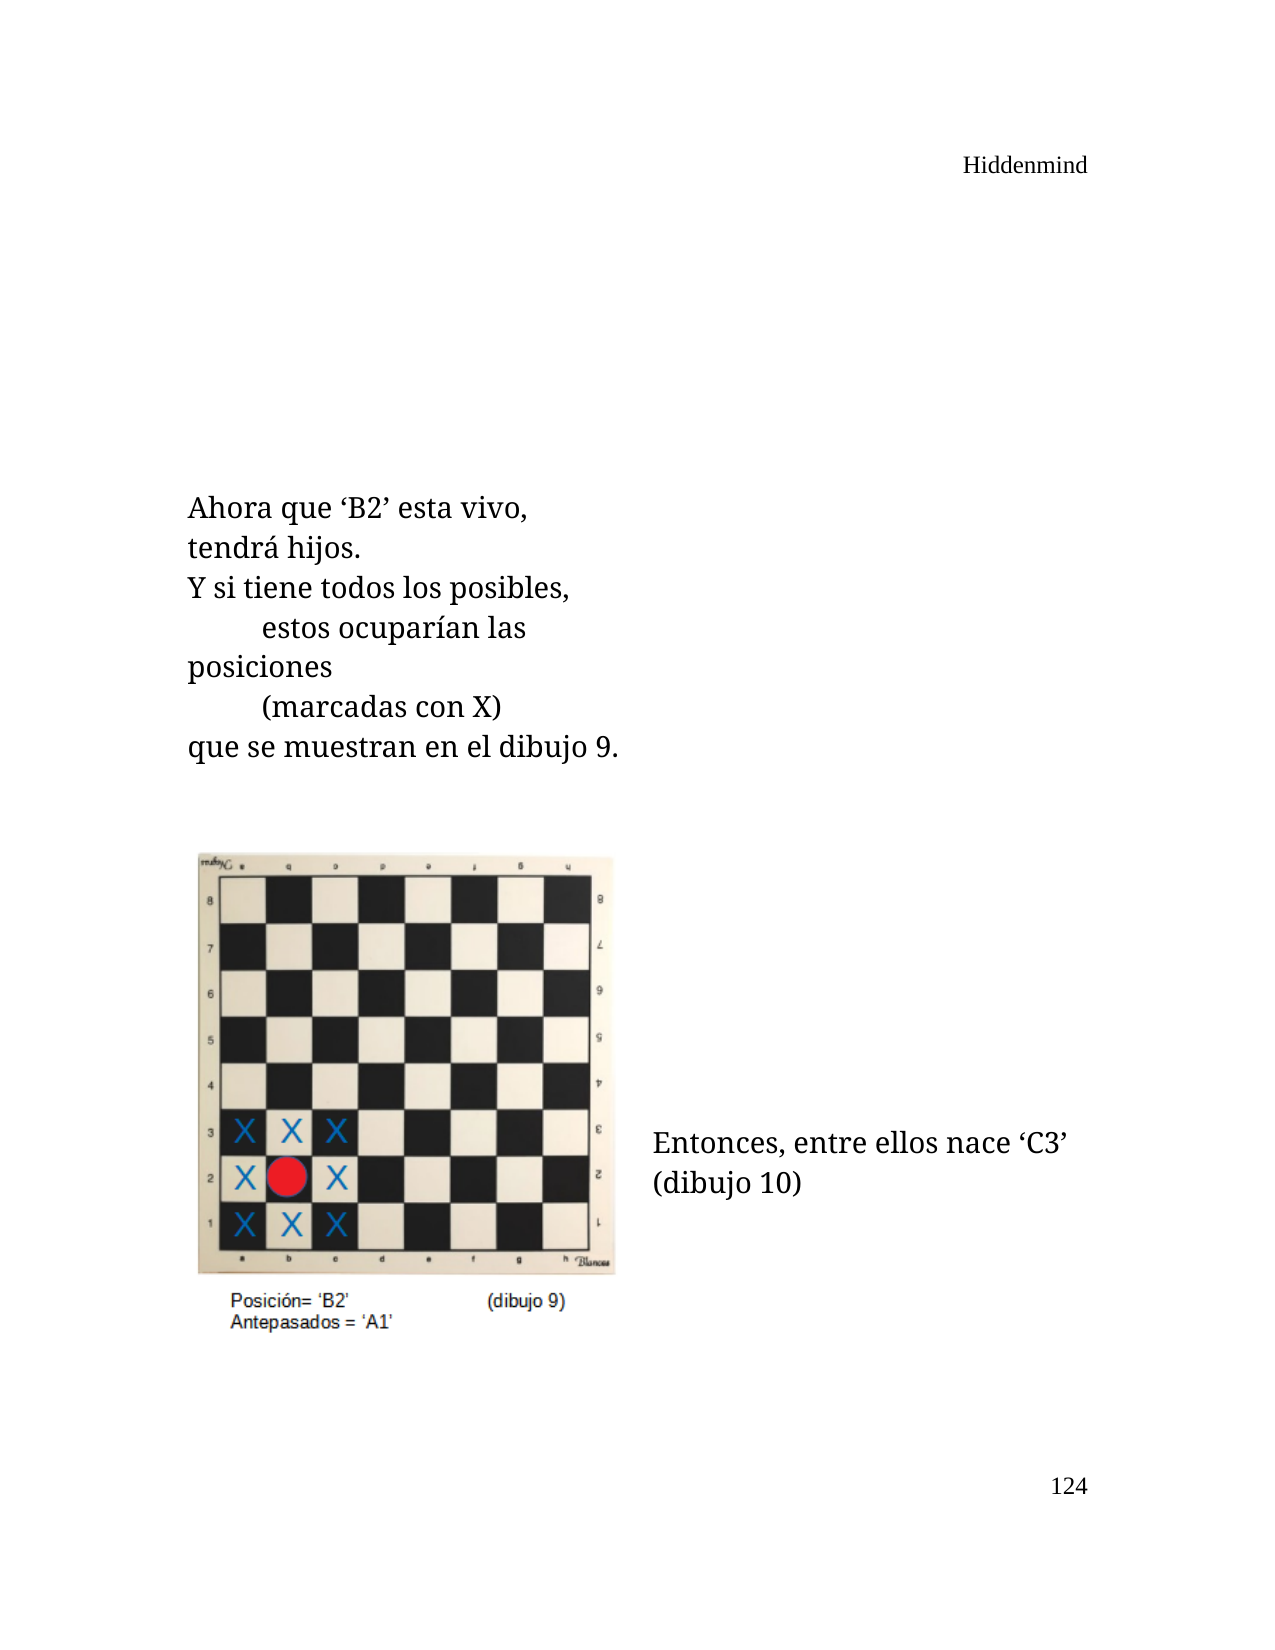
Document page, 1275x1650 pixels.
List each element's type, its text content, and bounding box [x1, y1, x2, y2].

picture [187, 845, 623, 1340]
text (dibujo 10) [652, 1162, 1087, 1202]
text estos ocuparían las posiciones (marcadas con X) [187, 607, 622, 726]
text Entonces, entre ellos nace ‘C3’ [652, 1123, 1087, 1162]
text Y si tiene todos los posibles, [187, 567, 622, 607]
text que se muestran en el dibujo 9. [187, 726, 622, 766]
text Ahora que ‘B2’ esta vivo, [187, 488, 622, 527]
text tendrá hijos. [187, 527, 622, 567]
